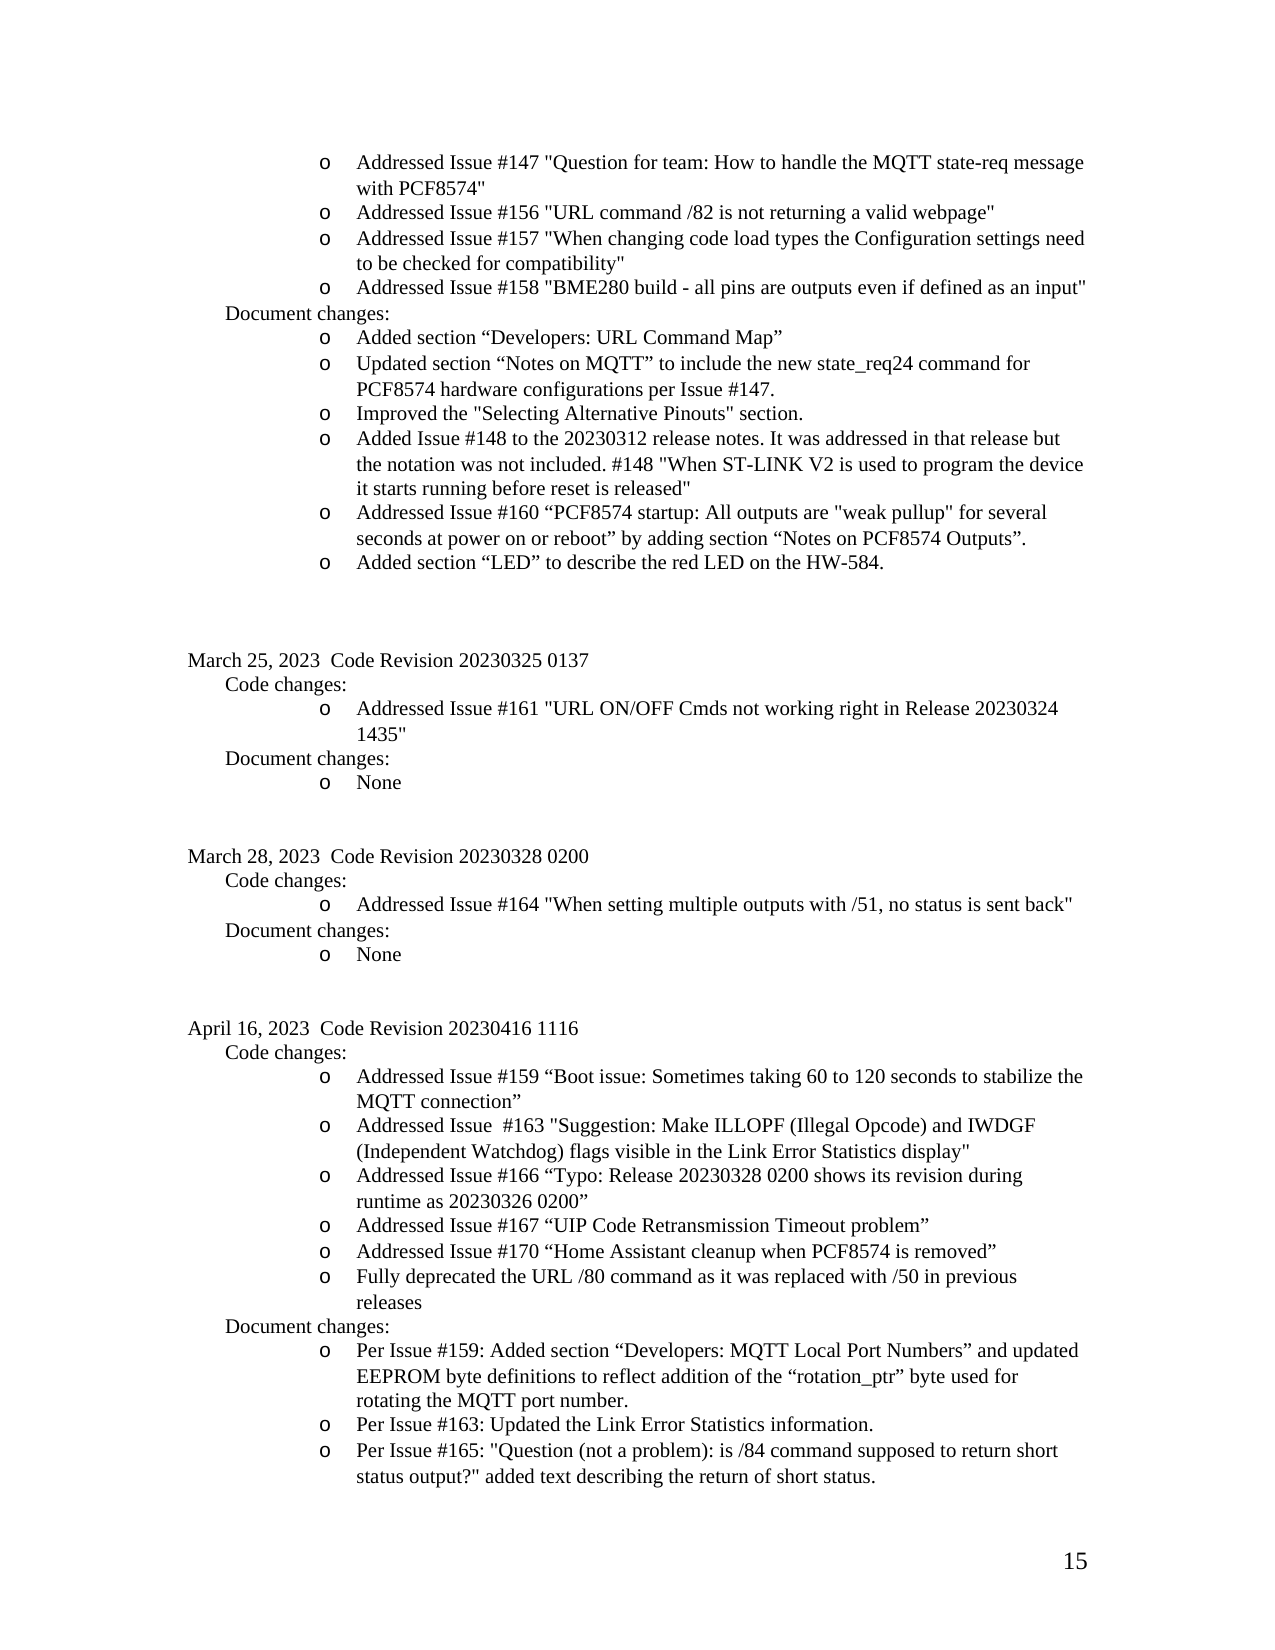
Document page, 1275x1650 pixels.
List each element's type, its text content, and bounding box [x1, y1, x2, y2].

text Document changes: [225, 918, 1087, 942]
text April 16, 2023 Code Revision 20230416 1116 [187, 1016, 1087, 1039]
list Improved the "Selecting Alternative Pinouts" section. [319, 401, 1087, 426]
list Addressed Issue #158 "BME280 build - all pins are outputs even if defined as an input" [319, 275, 1087, 301]
text March 25, 2023 Code Revision 20230325 0137 [187, 648, 1087, 672]
list Added section “Developers: URL Command Map” [319, 325, 1087, 351]
list Per Issue #165: "Question (not a problem): is /84 command supposed to return short status output?" added text describing the return of short status. [319, 1438, 1087, 1488]
text Document changes: [225, 301, 1087, 325]
list Addressed Issue #156 "URL command /82 is not returning a valid webpage" [319, 200, 1087, 226]
list Addressed Issue #159 “Boot issue: Sometimes taking 60 to 120 seconds to stabilize the MQTT connection” [319, 1064, 1087, 1113]
list Addressed Issue #163 "Suggestion: Make ILLOPF (Illegal Opcode) and IWDGF (Independent Watchdog) flags visible in the Link Error Statistics display" [319, 1113, 1087, 1163]
text Code changes: [225, 868, 1087, 892]
text Code changes: [225, 1039, 1087, 1064]
text Code changes: [225, 672, 1087, 696]
list Per Issue #159: Added section “Developers: MQTT Local Port Numbers” and updated EEPROM byte definitions to reflect addition of the “rotation_ptr” byte used for rotating the MQTT port number. [319, 1338, 1087, 1412]
list Per Issue #163: Updated the Link Error Statistics information. [319, 1412, 1087, 1438]
list Addressed Issue #161 "URL ON/OFF Cmds not working right in Release 20230324 1435" [319, 696, 1087, 746]
text Document changes: [225, 1314, 1087, 1338]
list Addressed Issue #164 "When setting multiple outputs with /51, no status is sent back" [319, 892, 1087, 918]
text Document changes: [225, 746, 1087, 770]
list Updated section “Notes on MQTT” to include the new state_req24 command for PCF8574 hardware configurations per Issue #147. [319, 351, 1087, 401]
list Fully deprecated the URL /80 command as it was replaced with /50 in previous releases [319, 1264, 1087, 1314]
list Addressed Issue #147 "Question for team: How to handle the MQTT state-req message with PCF8574" [319, 150, 1087, 200]
list Addressed Issue #160 “PCF8574 startup: All outputs are "weak pullup" for several seconds at power on or reboot” by adding section “Notes on PCF8574 Outputs”. [319, 500, 1087, 550]
list Added section “LED” to describe the red LED on the HW-584. [319, 550, 1087, 576]
list Addressed Issue #170 “Home Assistant cleanup when PCF8574 is removed” [319, 1239, 1087, 1264]
list Added Issue #148 to the 20230312 release notes. It was addressed in that release but the notation was not included. #148 "When ST-LINK V2 is used to program the device it starts running before reset is released" [319, 426, 1087, 500]
list Addressed Issue #157 "When changing code load types the Configuration settings need to be checked for compatibility" [319, 226, 1087, 275]
list None [319, 770, 1087, 796]
list None [319, 942, 1087, 967]
list Addressed Issue #167 “UIP Code Retransmission Timeout problem” [319, 1213, 1087, 1239]
text March 28, 2023 Code Revision 20230328 0200 [187, 844, 1087, 868]
list Addressed Issue #166 “Typo: Release 20230328 0200 shows its revision during runtime as 20230326 0200” [319, 1163, 1087, 1213]
